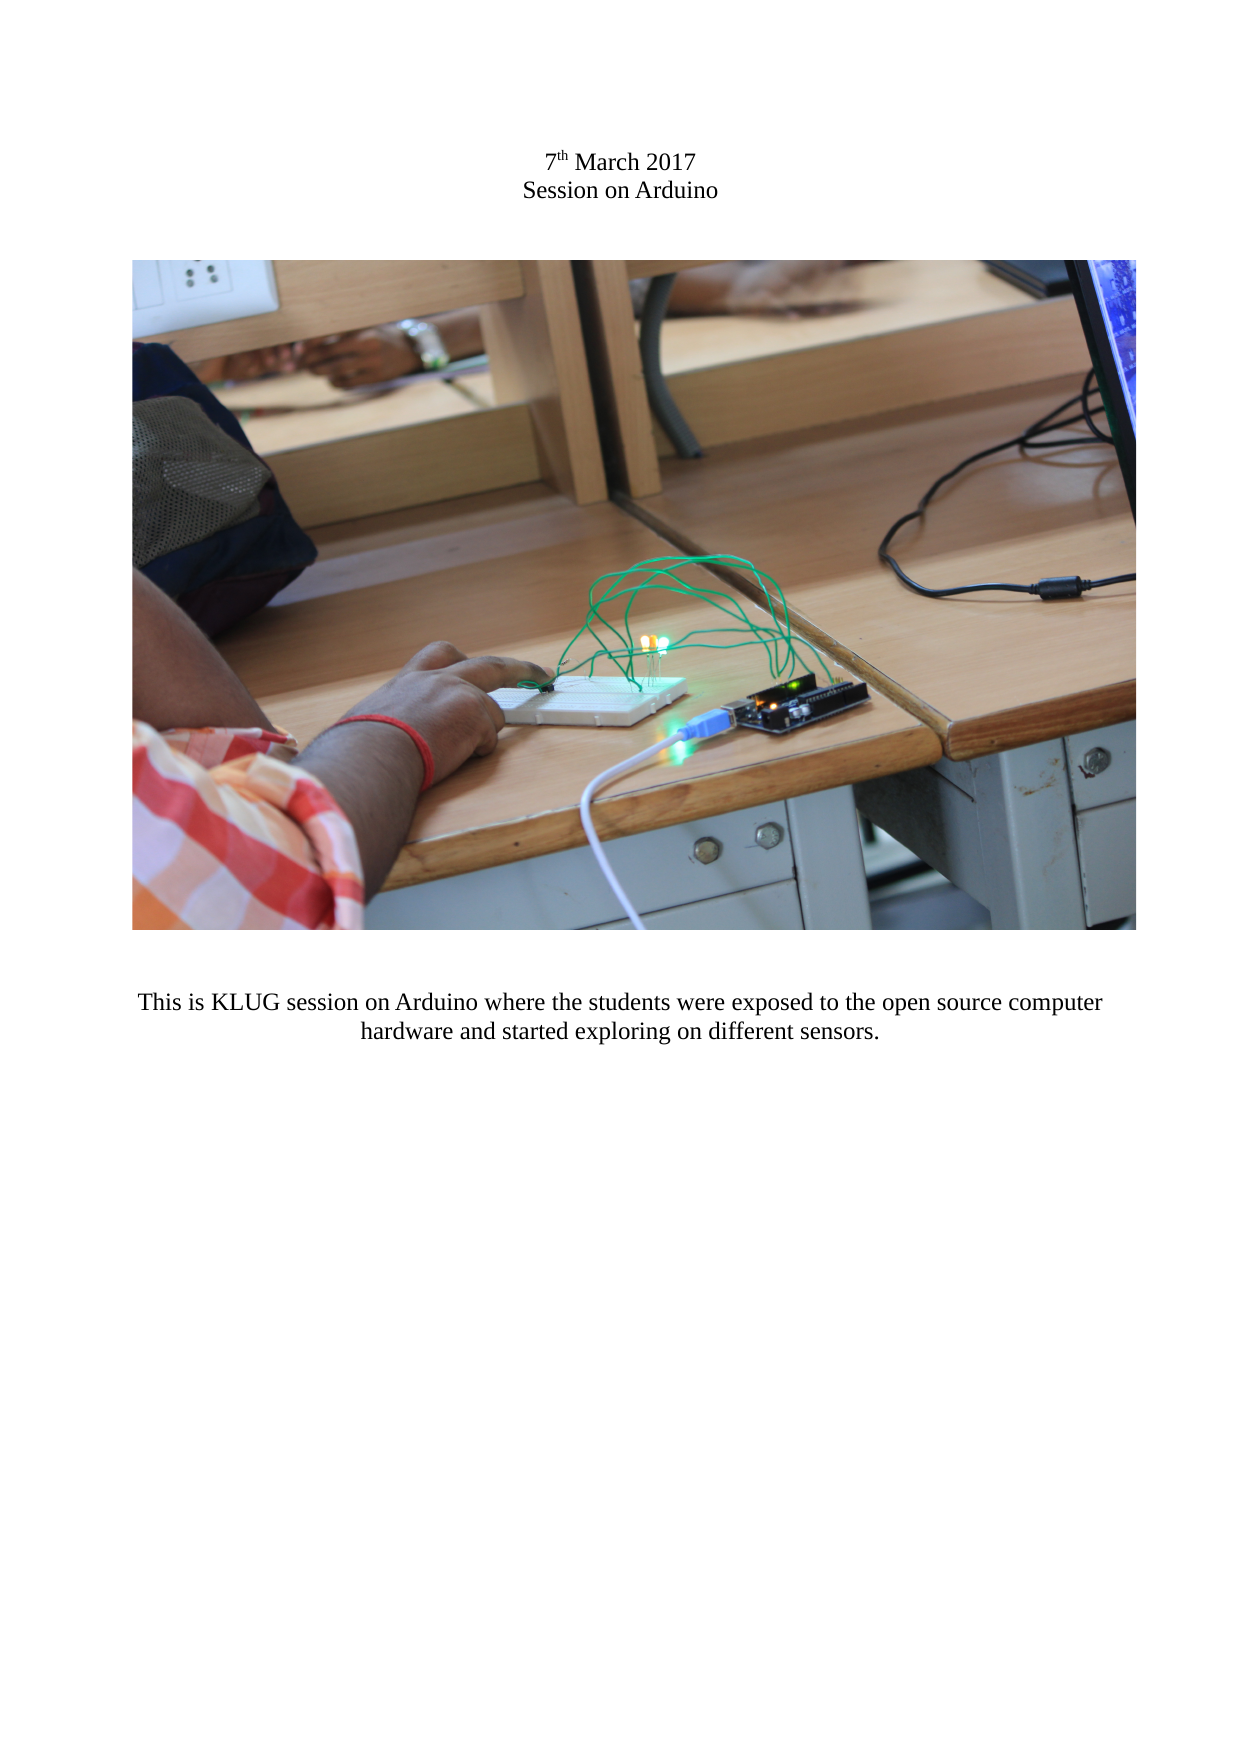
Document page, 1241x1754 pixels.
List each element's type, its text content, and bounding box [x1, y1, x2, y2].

picture [132, 260, 1137, 930]
text Session on Arduino [118, 176, 1122, 204]
text This is KLUG session on Arduino where the students were exposed to the open source computer hardware and started exploring on different sensors. [118, 987, 1122, 1044]
text 7th March 2017 [118, 147, 1122, 176]
